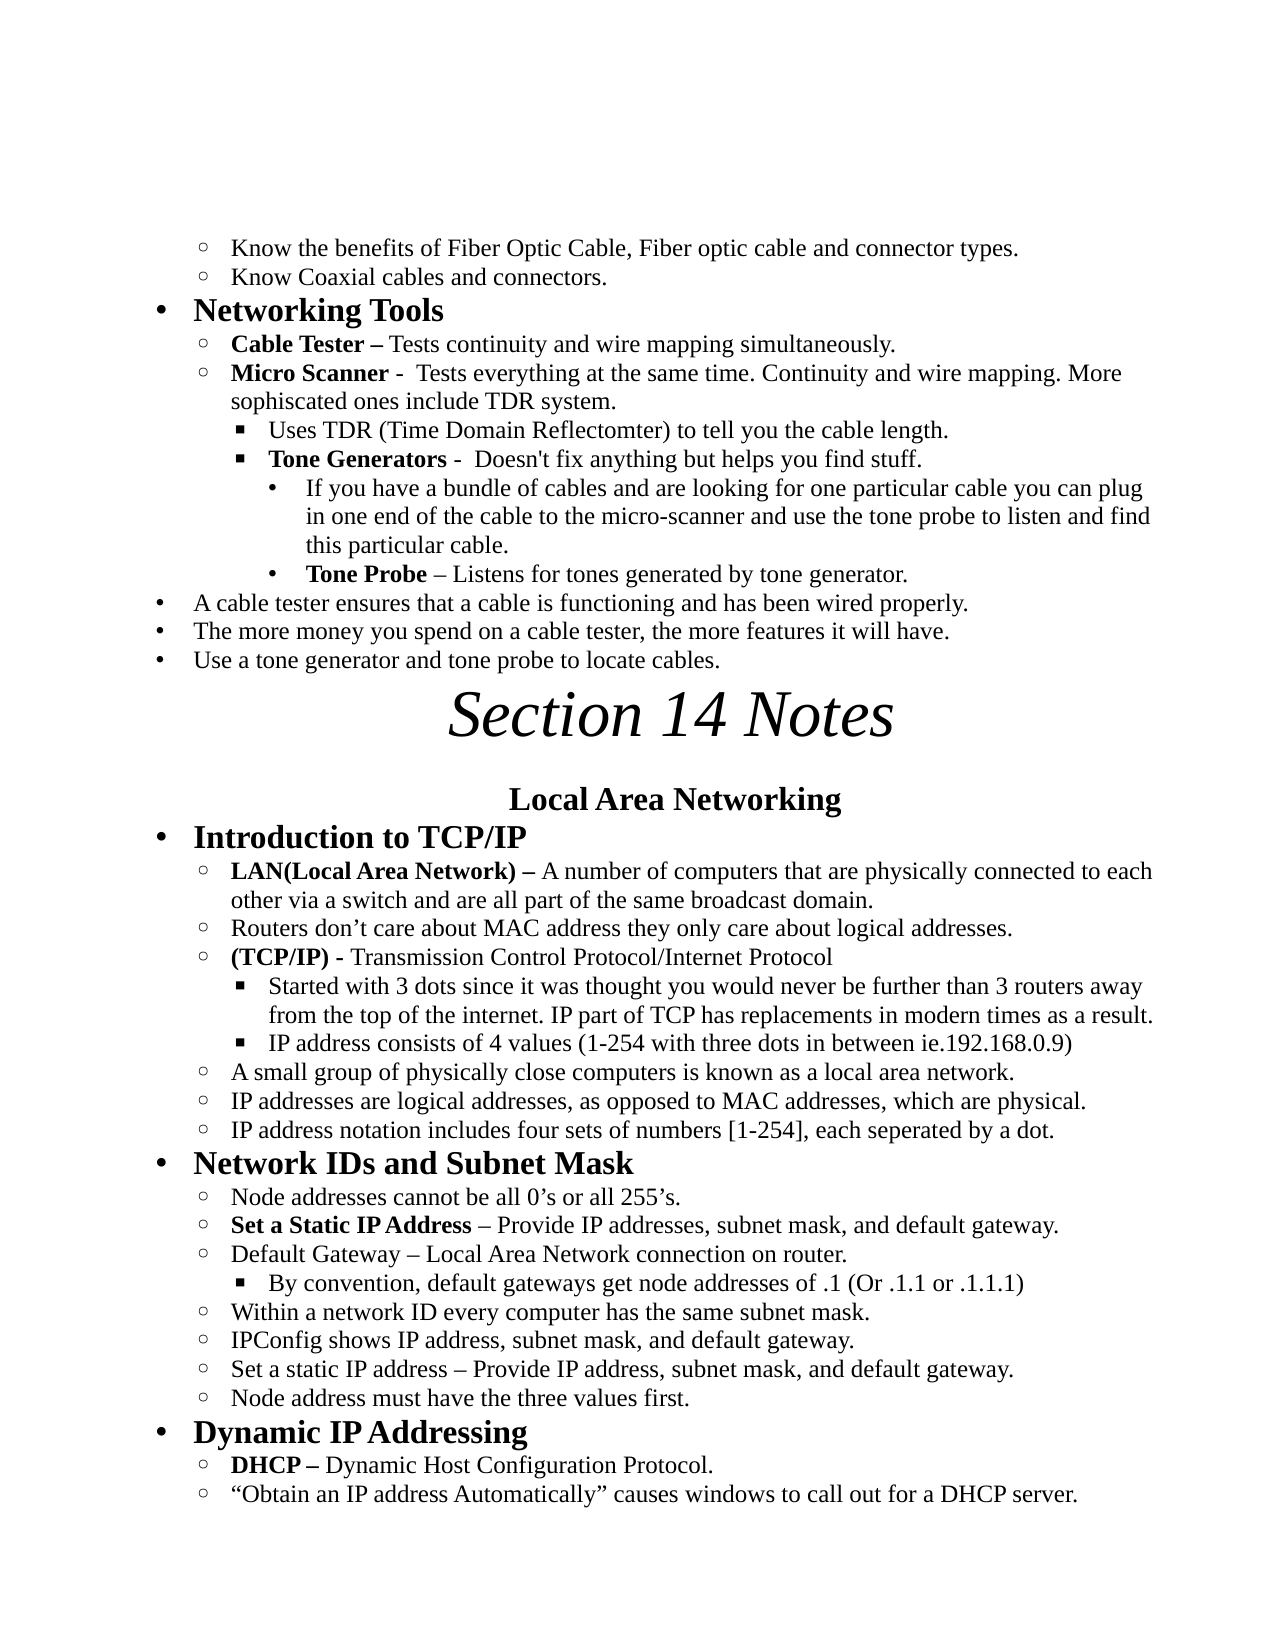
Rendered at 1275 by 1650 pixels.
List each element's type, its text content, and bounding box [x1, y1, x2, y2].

list Cable Tester – Tests continuity and wire mapping simultaneously. [193, 329, 1157, 358]
list IP address consists of 4 values (1-254 with three dots in between ie.192.168.0.9) [231, 1028, 1157, 1057]
list Node address must have the three values first. [193, 1383, 1157, 1412]
list Tone Probe – Listens for tones generated by tone generator. [268, 559, 1157, 588]
list Introduction to TCP/IP [156, 818, 1157, 856]
list If you have a bundle of cables and are looking for one particular cable you can plug in one end of the cable to the micro-scanner and use the tone probe to listen and find this particular cable. [268, 473, 1157, 559]
list Micro Scanner - Tests everything at the same time. Continuity and wire mapping. More sophiscated ones include TDR system. [193, 358, 1157, 415]
list IP address notation includes four sets of numbers [1-254], each seperated by a dot. [193, 1115, 1157, 1143]
list Tone Generators - Doesn't fix anything but helps you find stuff. [231, 444, 1157, 473]
list A cable tester ensures that a cable is functioning and has been wired properly. [156, 588, 1157, 616]
list Node addresses cannot be all 0’s or all 255’s. [193, 1182, 1157, 1211]
list (TCP/IP) - Transmission Control Protocol/Internet Protocol [193, 942, 1157, 971]
list Set a static IP address – Provide IP address, subnet mask, and default gateway. [193, 1354, 1157, 1383]
list Section 14 Notes [156, 674, 1157, 751]
list “Obtain an IP address Automatically” causes windows to call out for a DHCP server. [193, 1479, 1157, 1508]
list IP addresses are logical addresses, as opposed to MAC addresses, which are physical. [193, 1086, 1157, 1115]
list Network IDs and Subnet Mask [156, 1143, 1157, 1182]
list Within a network ID every computer has the same subnet mask. [193, 1297, 1157, 1326]
list Know Coaxial cables and connectors. [193, 262, 1157, 291]
list Dynamic IP Addressing [156, 1412, 1157, 1450]
list Networking Tools [156, 291, 1157, 329]
list Uses TDR (Time Domain Reflectomter) to tell you the cable length. [231, 415, 1157, 444]
list Routers don’t care about MAC address they only care about logical addresses. [193, 913, 1157, 942]
list Default Gateway – Local Area Network connection on router. [193, 1239, 1157, 1268]
list IPConfig shows IP address, subnet mask, and default gateway. [193, 1326, 1157, 1354]
list Know the benefits of Fiber Optic Cable, Fiber optic cable and connector types. [193, 233, 1157, 262]
list LAN(Local Area Network) – A number of computers that are physically connected to each other via a switch and are all part of the same broadcast domain. [193, 856, 1157, 913]
list Use a tone generator and tone probe to locate cables. [156, 645, 1157, 674]
list DHCP – Dynamic Host Configuration Protocol. [193, 1450, 1157, 1479]
list Started with 3 dots since it was thought you would never be further than 3 routers away from the top of the internet. IP part of TCP has replacements in modern times as a result. [231, 971, 1157, 1028]
list Set a Static IP Address – Provide IP addresses, subnet mask, and default gateway. [193, 1211, 1157, 1239]
list Local Area Networking [156, 779, 1157, 818]
list The more money you spend on a cable tester, the more features it will have. [156, 616, 1157, 645]
list By convention, default gateways get node addresses of .1 (Or .1.1 or .1.1.1) [231, 1268, 1157, 1297]
list A small group of physically close computers is known as a local area network. [193, 1057, 1157, 1086]
